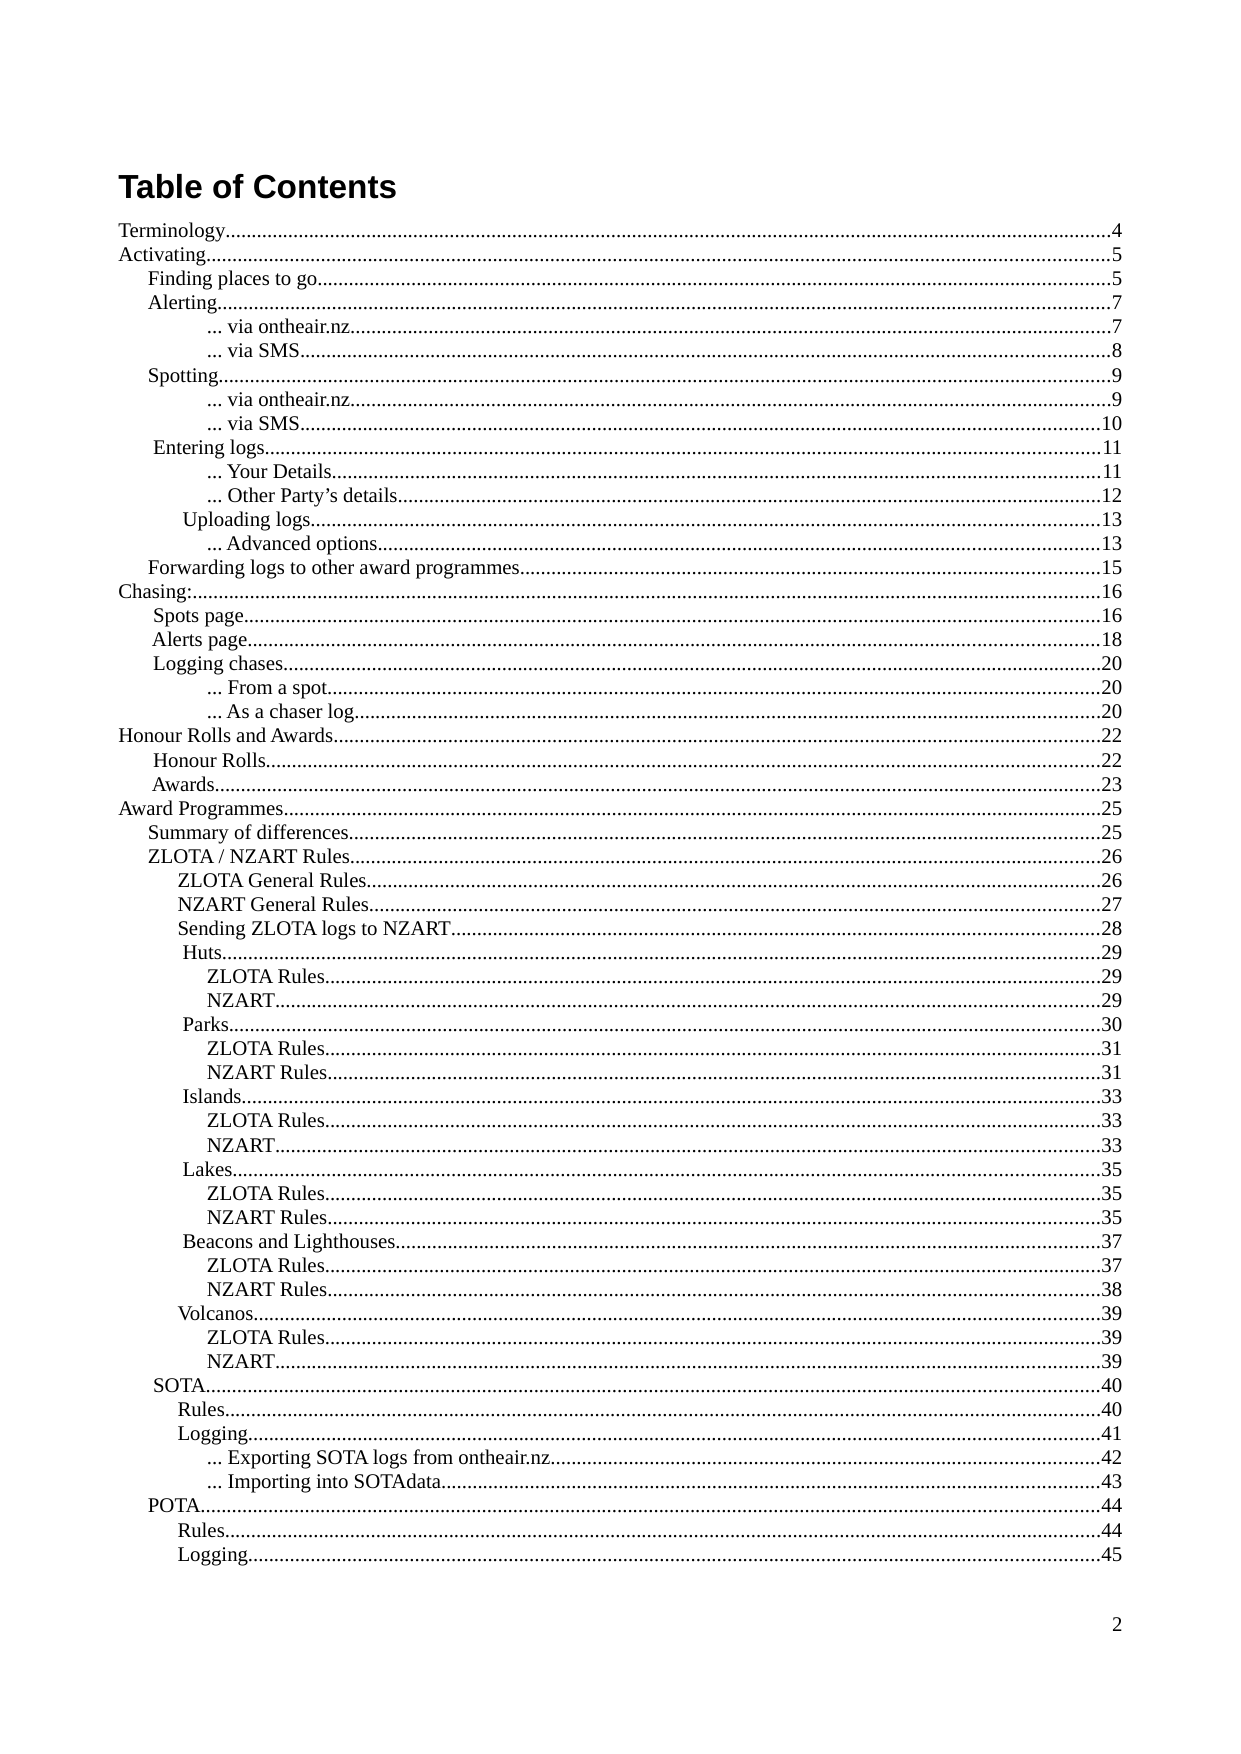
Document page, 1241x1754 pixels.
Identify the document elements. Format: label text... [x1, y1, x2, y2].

text ZLOTA Rules 31 [207, 1036, 1122, 1060]
text ZLOTA Rules 29 [207, 964, 1122, 988]
text ZLOTA Rules 33 [207, 1108, 1122, 1132]
text ZLOTA Rules 39 [207, 1325, 1122, 1349]
text Logging 45 [177, 1542, 1122, 1566]
text Spotting 9 [148, 362, 1122, 387]
text ... Advanced options 13 [207, 531, 1122, 555]
text Logging 41 [177, 1421, 1122, 1445]
text Finding places to go 5 [148, 266, 1122, 290]
text ... Your Details 11 [207, 459, 1122, 483]
text ... From a spot 20 [207, 675, 1122, 699]
text ZLOTA Rules 35 [207, 1181, 1122, 1205]
text ... Other Party’s details 12 [207, 483, 1122, 507]
text Forwarding logs to other award programmes 15 [148, 555, 1122, 579]
text ... As a chaser log 20 [207, 699, 1122, 723]
text NZART 29 [207, 988, 1122, 1012]
text NZART Rules 38 [207, 1277, 1122, 1301]
text ... Importing into SOTAdata 43 [207, 1469, 1122, 1493]
text NZART General Rules 27 [177, 892, 1122, 916]
text ... via SMS 10 [207, 411, 1122, 435]
text Alerting 7 [148, 290, 1122, 314]
text ... via ontheair.nz 7 [207, 314, 1122, 338]
text Award Programmes 25 [118, 796, 1122, 820]
text ... via SMS 8 [207, 338, 1122, 362]
text Honour Rolls and Awards 22 [118, 723, 1122, 747]
text Beacons and Lighthouses 37 [177, 1229, 1122, 1253]
text Entering logs 11 [148, 435, 1122, 459]
text Alerts page 18 [148, 627, 1122, 651]
text NZART 33 [207, 1132, 1122, 1157]
text Uploading logs 13 [177, 507, 1122, 531]
text Terminology 4 [118, 218, 1122, 242]
text Summary of differences 25 [148, 820, 1122, 844]
text Parks 30 [177, 1012, 1122, 1036]
text Awards 23 [148, 772, 1122, 796]
text Lakes 35 [177, 1157, 1122, 1181]
text Rules 40 [177, 1397, 1122, 1421]
text Rules 44 [177, 1517, 1122, 1542]
text Chasing: 16 [118, 579, 1122, 603]
text Huts 29 [177, 940, 1122, 964]
text Islands 33 [177, 1084, 1122, 1108]
text Honour Rolls 22 [148, 747, 1122, 772]
text ... via ontheair.nz 9 [207, 387, 1122, 411]
text NZART 39 [207, 1349, 1122, 1373]
text Activating 5 [118, 242, 1122, 266]
text NZART Rules 35 [207, 1205, 1122, 1229]
text ZLOTA / NZART Rules 26 [148, 844, 1122, 868]
text ... Exporting SOTA logs from ontheair.nz 42 [207, 1445, 1122, 1469]
text Sending ZLOTA logs to NZART 28 [177, 916, 1122, 940]
text Volcanos 39 [177, 1301, 1122, 1325]
text ZLOTA General Rules 26 [177, 868, 1122, 892]
text POTA 44 [148, 1493, 1122, 1517]
text SOTA 40 [148, 1373, 1122, 1397]
text Spots page 16 [148, 603, 1122, 627]
text ZLOTA Rules 37 [207, 1253, 1122, 1277]
subtitle Table of Contents [118, 167, 1122, 206]
text NZART Rules 31 [207, 1060, 1122, 1084]
text Logging chases 20 [148, 651, 1122, 675]
